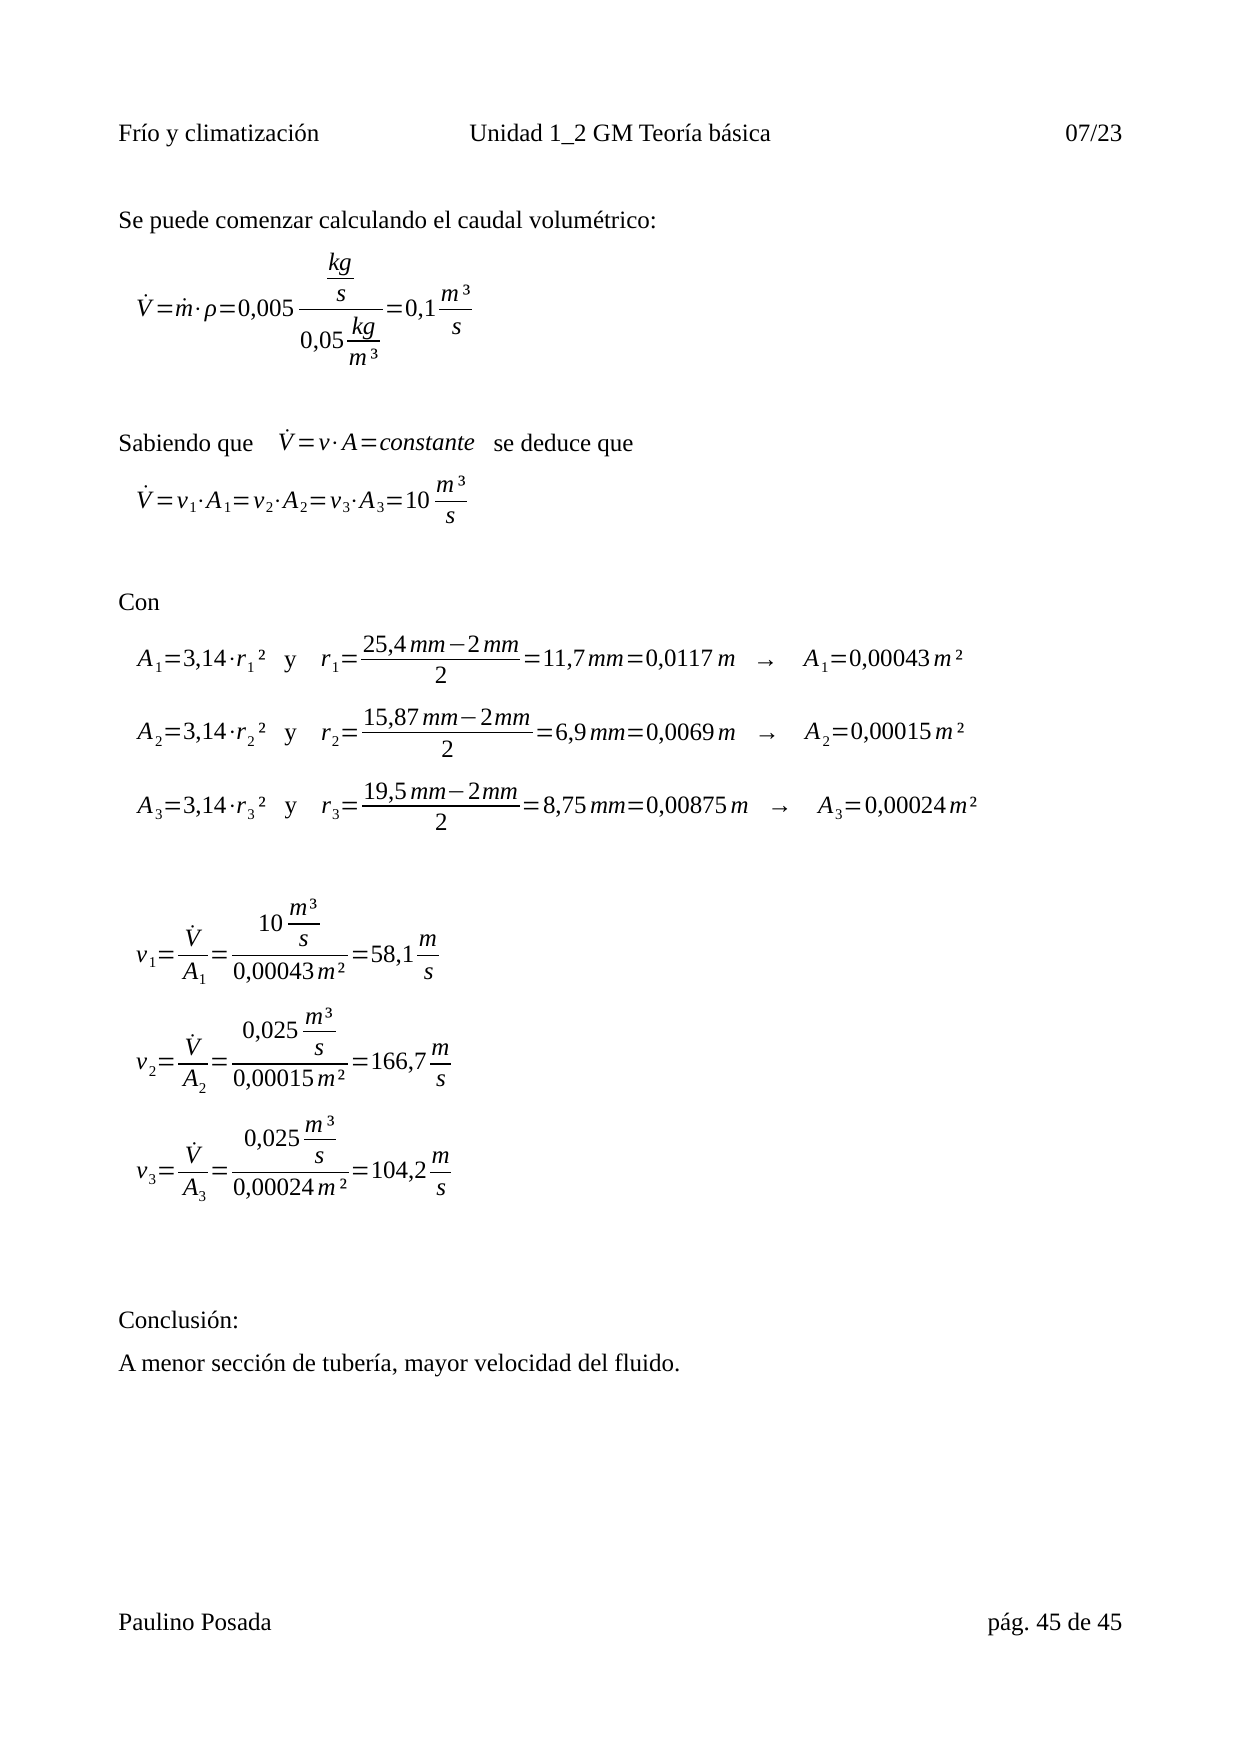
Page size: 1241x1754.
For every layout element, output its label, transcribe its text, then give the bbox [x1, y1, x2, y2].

text y → [118, 631, 1122, 689]
text A menor sección de tubería, mayor velocidad del fluido. [118, 1348, 1122, 1377]
text Se puede comenzar calculando el caudal volumétrico: [118, 205, 1122, 234]
text Conclusión: [118, 1305, 1122, 1334]
text Sabiendo que se deduce que [118, 428, 1122, 456]
text Con [118, 587, 1122, 616]
text y → [118, 704, 1122, 763]
text y → [118, 777, 1122, 836]
